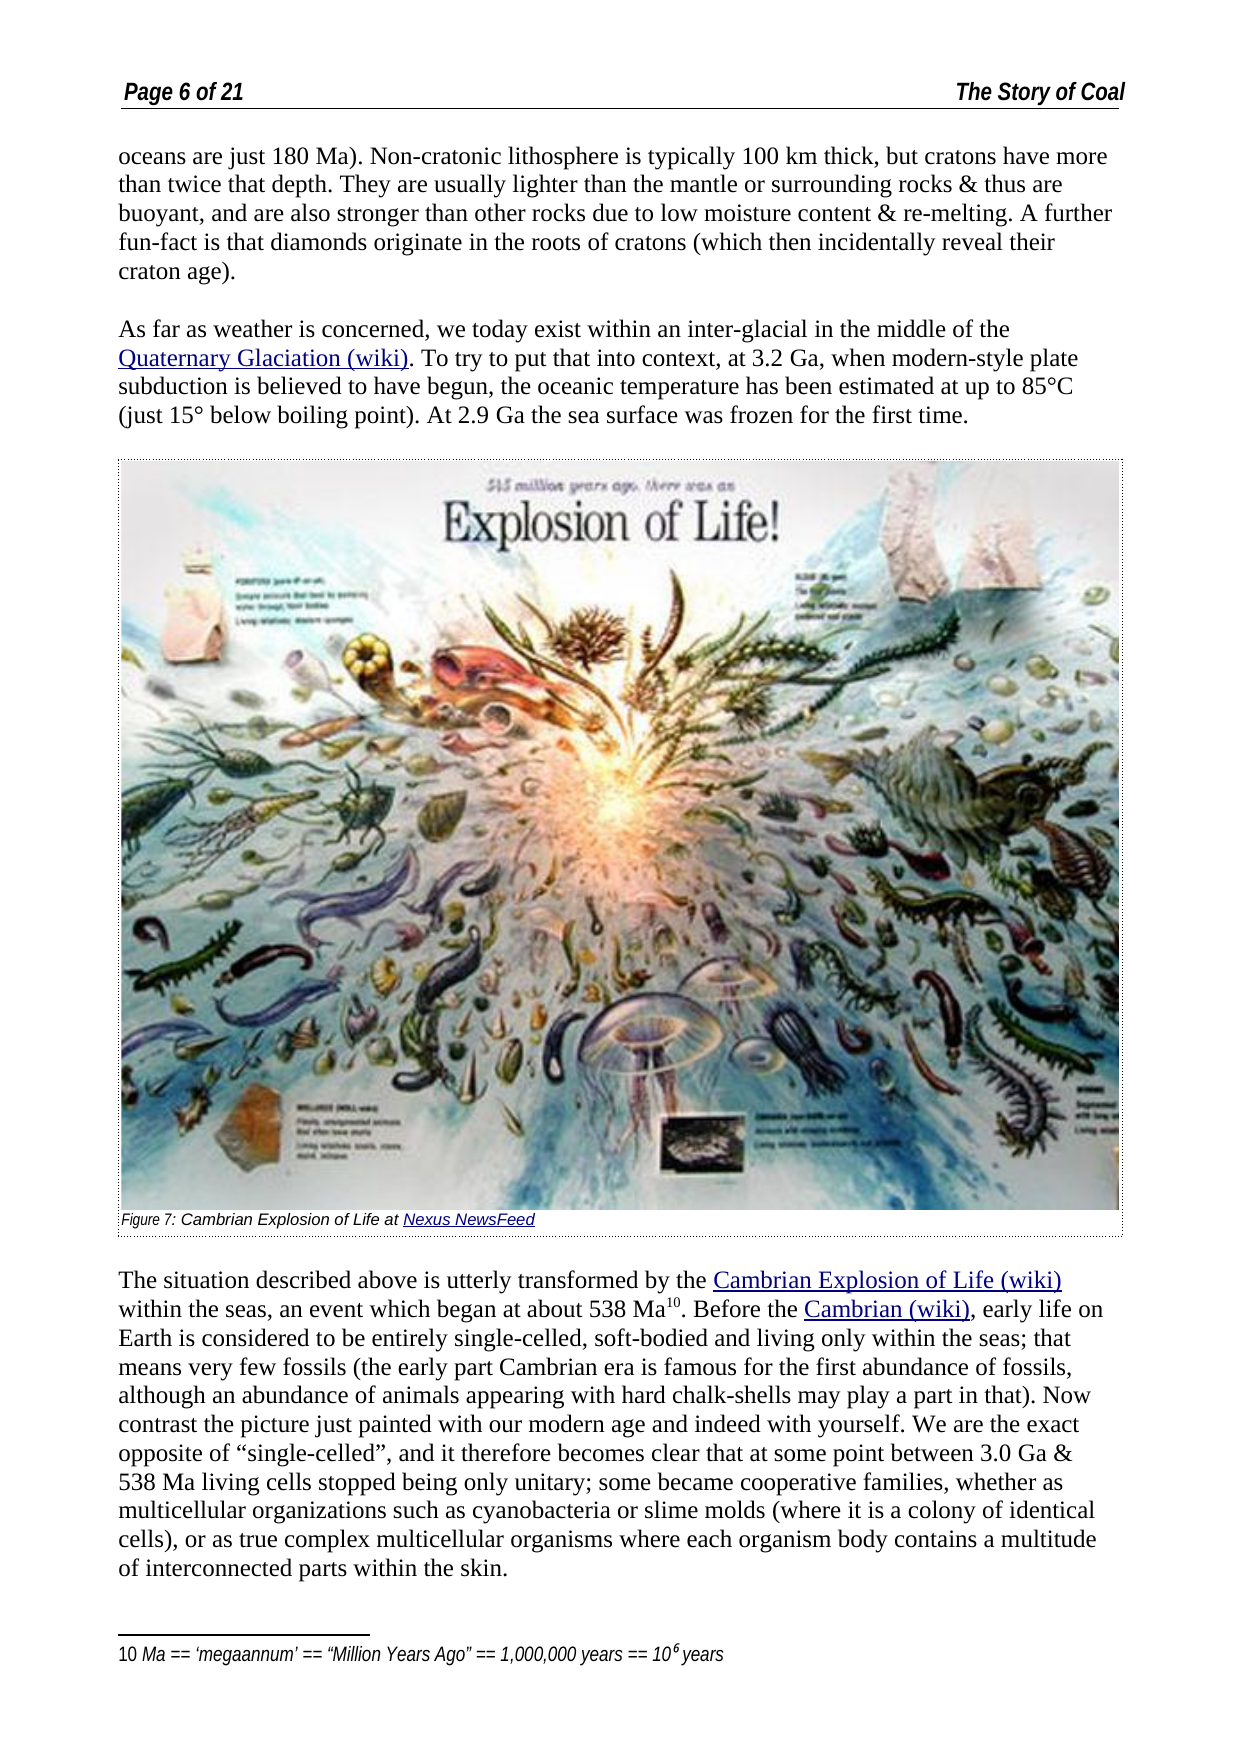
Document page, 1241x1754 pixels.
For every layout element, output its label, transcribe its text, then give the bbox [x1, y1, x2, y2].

text Evidence exists at 3.2 Ga for the beginning of Plate Tectonics (wiki). ‘Vaalbara (wiki)’ & ‘Ur (wiki)’ are both hypothesised as the 1ˢᵗ supercontinent, though without common agreement for either. By 2.5 Ga Plate Subduction (wiki) begins and that leads to basalt-remelting and thus to ‘Cratons (wiki)’, which are permanent structures at the heart of continental Plates. Seismic tomography has revealed, incidentally, remnants of Theia (see YouTube video), but more directly common properties for cratons: the latter is usually >2 Ga old, often >3 Ga and a few at 4 Ga (the oceans are just 180 Ma). Non-cratonic lithosphere is typically 100 km thick, but cratons have more than twice that depth. They are usually lighter than the mantle or surrounding rocks & thus are buoyant, and are also stronger than other rocks due to low moisture content & re-melting. A further fun-fact is that diamonds originate in the roots of cratons (which then incidentally reveal their craton age). [118, 141, 1122, 284]
text The situation described above is utterly transformed by the Cambrian Explosion of Life (wiki) within the seas, an event which began at about 538 Ma. Before the Cambrian (wiki), early life on Earth is considered to be entirely single-celled, soft-bodied and living only within the seas; that means very few fossils (the early part Cambrian era is famous for the first abundance of fossils, although an abundance of animals appearing with hard chalk-shells may play a part in that). Now contrast the picture just painted with our modern age and indeed with yourself. We are the exact opposite of “single-celled”, and it therefore becomes clear that at some point between 3.0 Ga & 538 Ma living cells stopped being only unitary; some became cooperative families, whether as multicellular organizations such as cyanobacteria or slime molds (where it is a colony of identical cells), or as true complex multicellular organisms where each organism body contains a multitude of interconnected parts within the skin. [118, 458, 1122, 1582]
picture [121, 461, 1119, 1210]
text As far as weather is concerned, we today exist within an inter-glacial in the middle of the Quaternary Glaciation (wiki). To try to put that into context, at 3.2 Ga, when modern-style plate subduction is believed to have begun, the oceanic temperature has been estimated at up to 85°C (just 15° below boiling point). At 2.9 Ga the sea surface was frozen for the first time. [118, 314, 1122, 429]
text Figure 7: Cambrian Explosion of Life at Nexus NewsFeed [121, 1210, 1119, 1229]
text Ma == ‘megaannum’ == “Million Years Ago” == 1,000,000 years == 10⁶ years [118, 1641, 1122, 1665]
